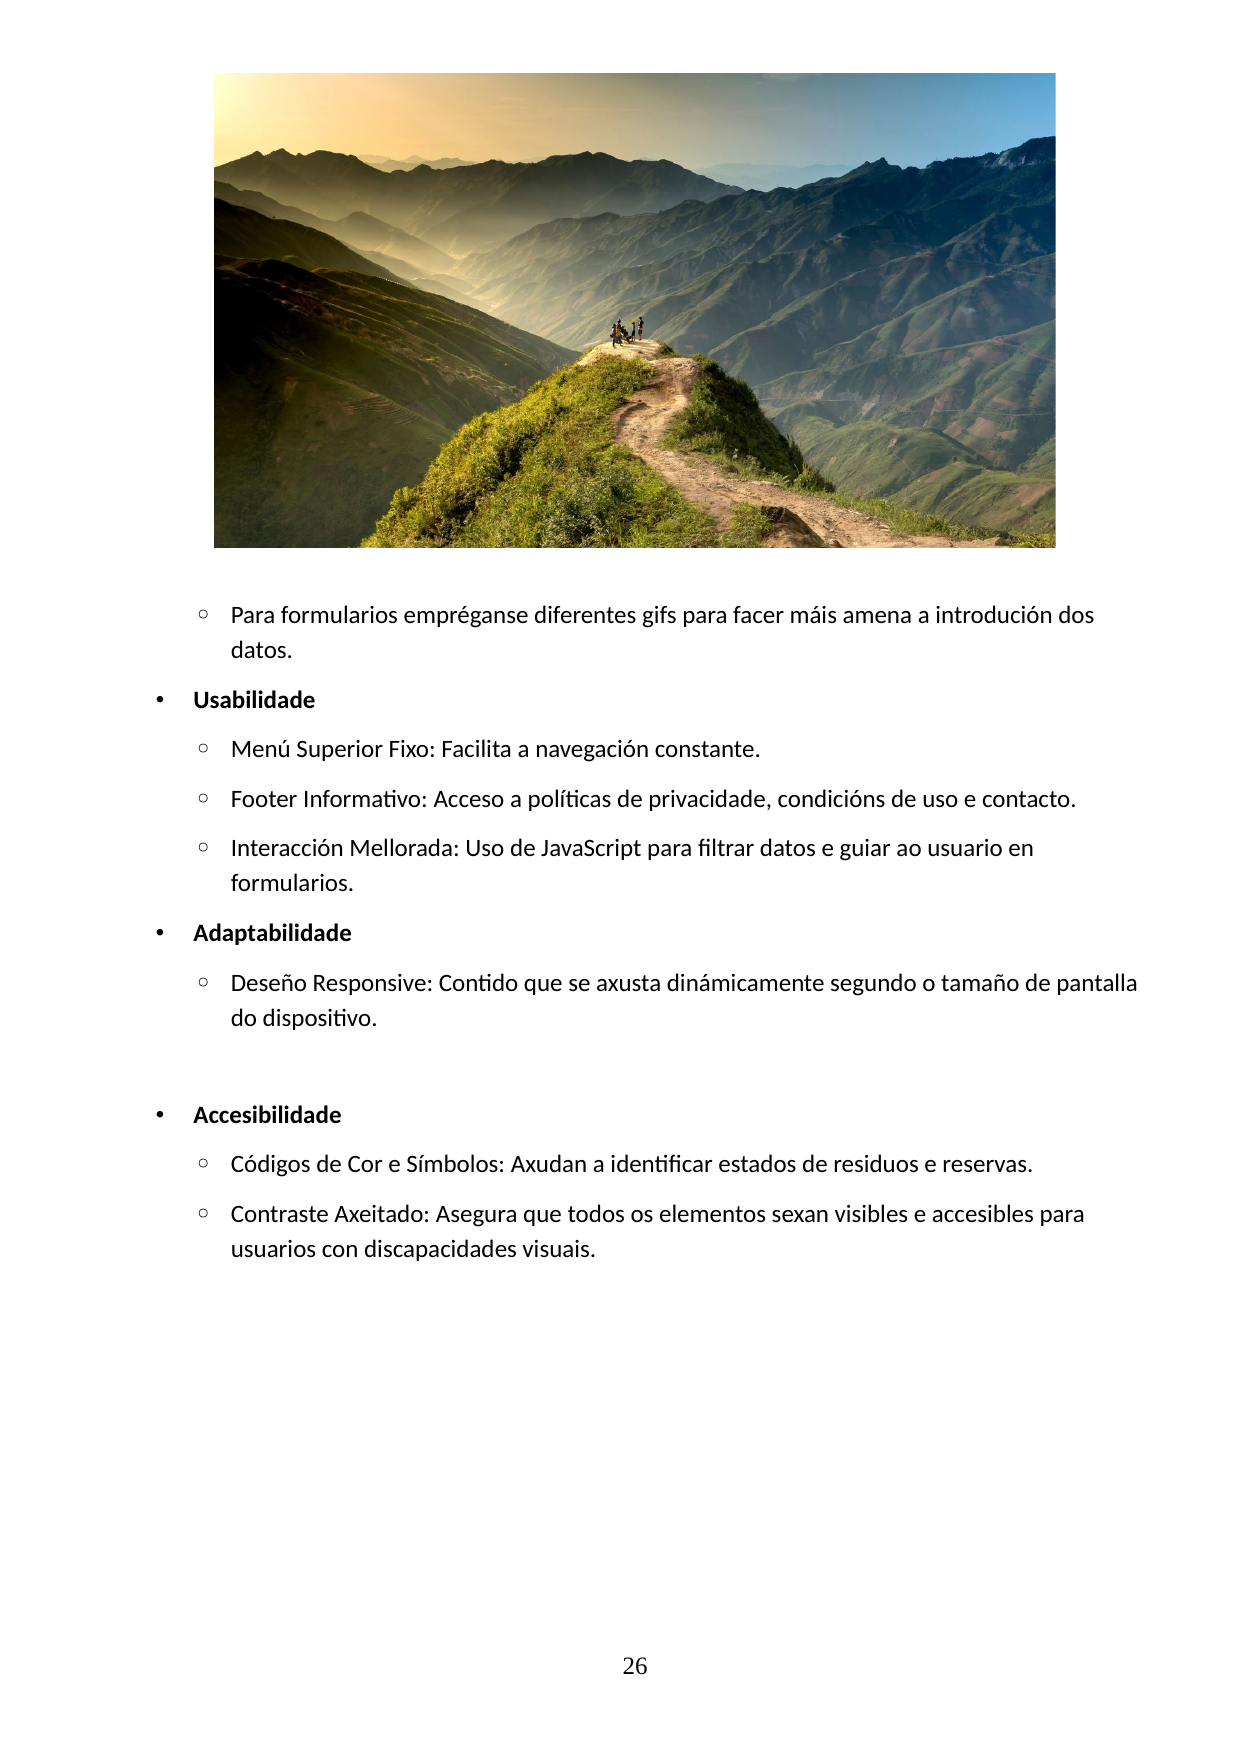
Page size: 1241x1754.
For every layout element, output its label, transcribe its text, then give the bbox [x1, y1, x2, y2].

list Para formularios empréganse diferentes gifs para facer máis amena a introdución dos datos. [193, 599, 1152, 665]
list Deseño Responsive: Contido que se axusta dinámicamente segundo o tamaño de pantalla do dispositivo. [193, 967, 1152, 1032]
list Menú Superior Fixo: Facilita a navegación constante. [193, 733, 1152, 764]
list Adaptabilidade [156, 917, 1152, 948]
list Contraste Axeitado: Asegura que todos os elementos sexan visibles e accesibles para usuarios con discapacidades visuais. [193, 1198, 1152, 1264]
list Accesibilidade [156, 1099, 1152, 1129]
picture [214, 73, 1056, 548]
list Usabilidade [156, 684, 1152, 714]
list Códigos de Cor e Símbolos: Axudan a identificar estados de residuos e reservas. [193, 1148, 1152, 1179]
list Footer Informativo: Acceso a políticas de privacidade, condicións de uso e contacto. [193, 783, 1152, 813]
list Interacción Mellorada: Uso de JavaScript para filtrar datos e guiar ao usuario en formularios. [193, 833, 1152, 898]
